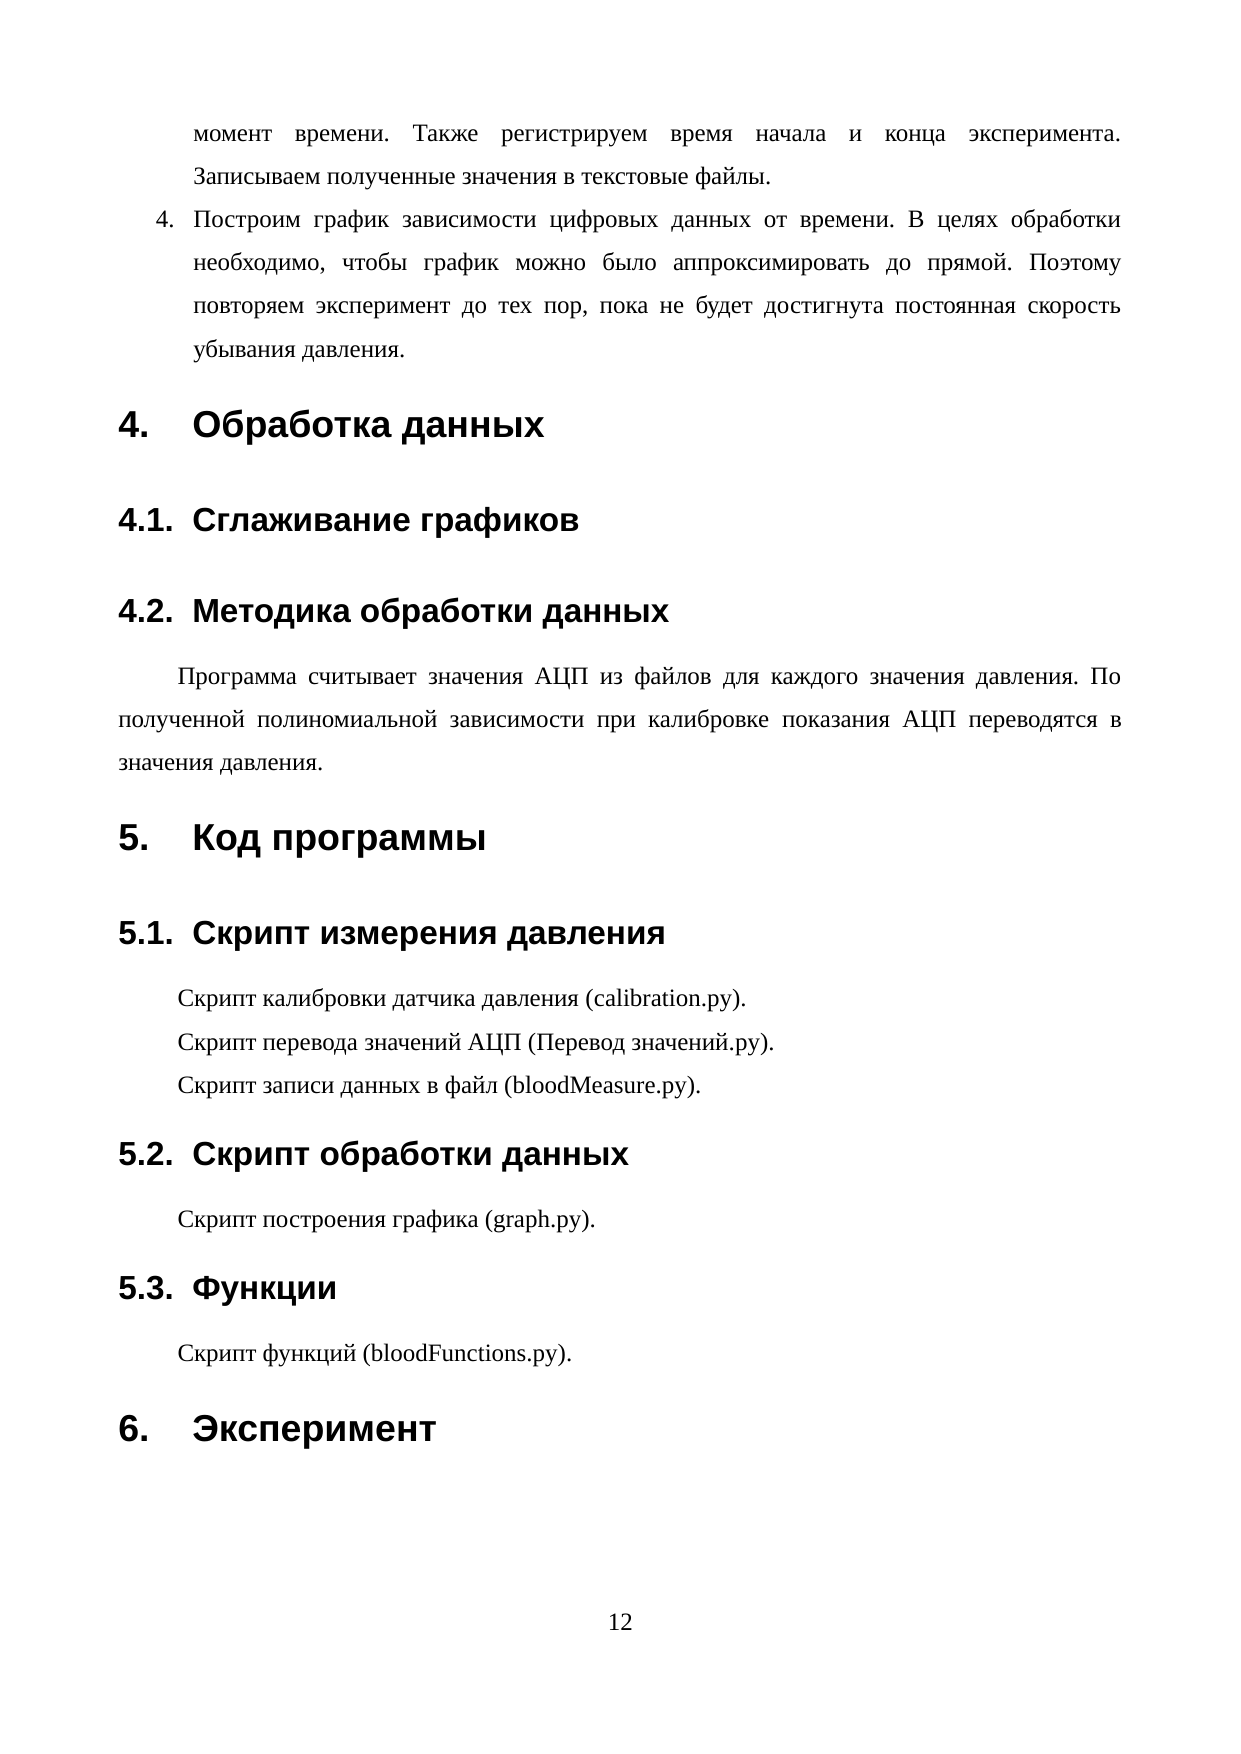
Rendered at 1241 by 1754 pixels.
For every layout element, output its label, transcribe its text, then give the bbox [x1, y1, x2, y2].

list Построим график зависимости цифровых данных от времени. В целях обработки необходимо, чтобы график можно было аппроксимировать до прямой. Поэтому повторяем эксперимент до тех пор, пока не будет достигнута постоянная скорость убывания давления. [156, 204, 1122, 362]
subtitle Функции [118, 1268, 1122, 1306]
subtitle Обработка данных [118, 402, 1122, 445]
subtitle Скрипт измерения давления [118, 913, 1122, 952]
subtitle Код программы [118, 815, 1122, 858]
text Скрипт перевода значений АЦП (Перевод значений.py). [118, 1027, 1122, 1055]
text Программа считывает значения АЦП из файлов для каждого значения давления. По полученной полиномиальной зависимости при калибровке показания АЦП переводятся в значения давления. [118, 661, 1122, 776]
text Скрипт калибровки датчика давления (calibration.py). [118, 983, 1122, 1012]
list момент времени. Также регистрируем время начала и конца эксперимента. Записываем полученные значения в текстовые файлы. [156, 118, 1122, 190]
subtitle Методика обработки данных [118, 591, 1122, 629]
subtitle Скрипт обработки данных [118, 1134, 1122, 1172]
subtitle Эксперимент [118, 1406, 1122, 1449]
text Скрипт функций (bloodFunctions.py). [118, 1338, 1122, 1367]
text Скрипт построения графика (graph.py). [118, 1204, 1122, 1232]
subtitle Сглаживание графиков [118, 500, 1122, 538]
text Скрипт записи данных в файл (bloodMeasure.py). [118, 1070, 1122, 1098]
